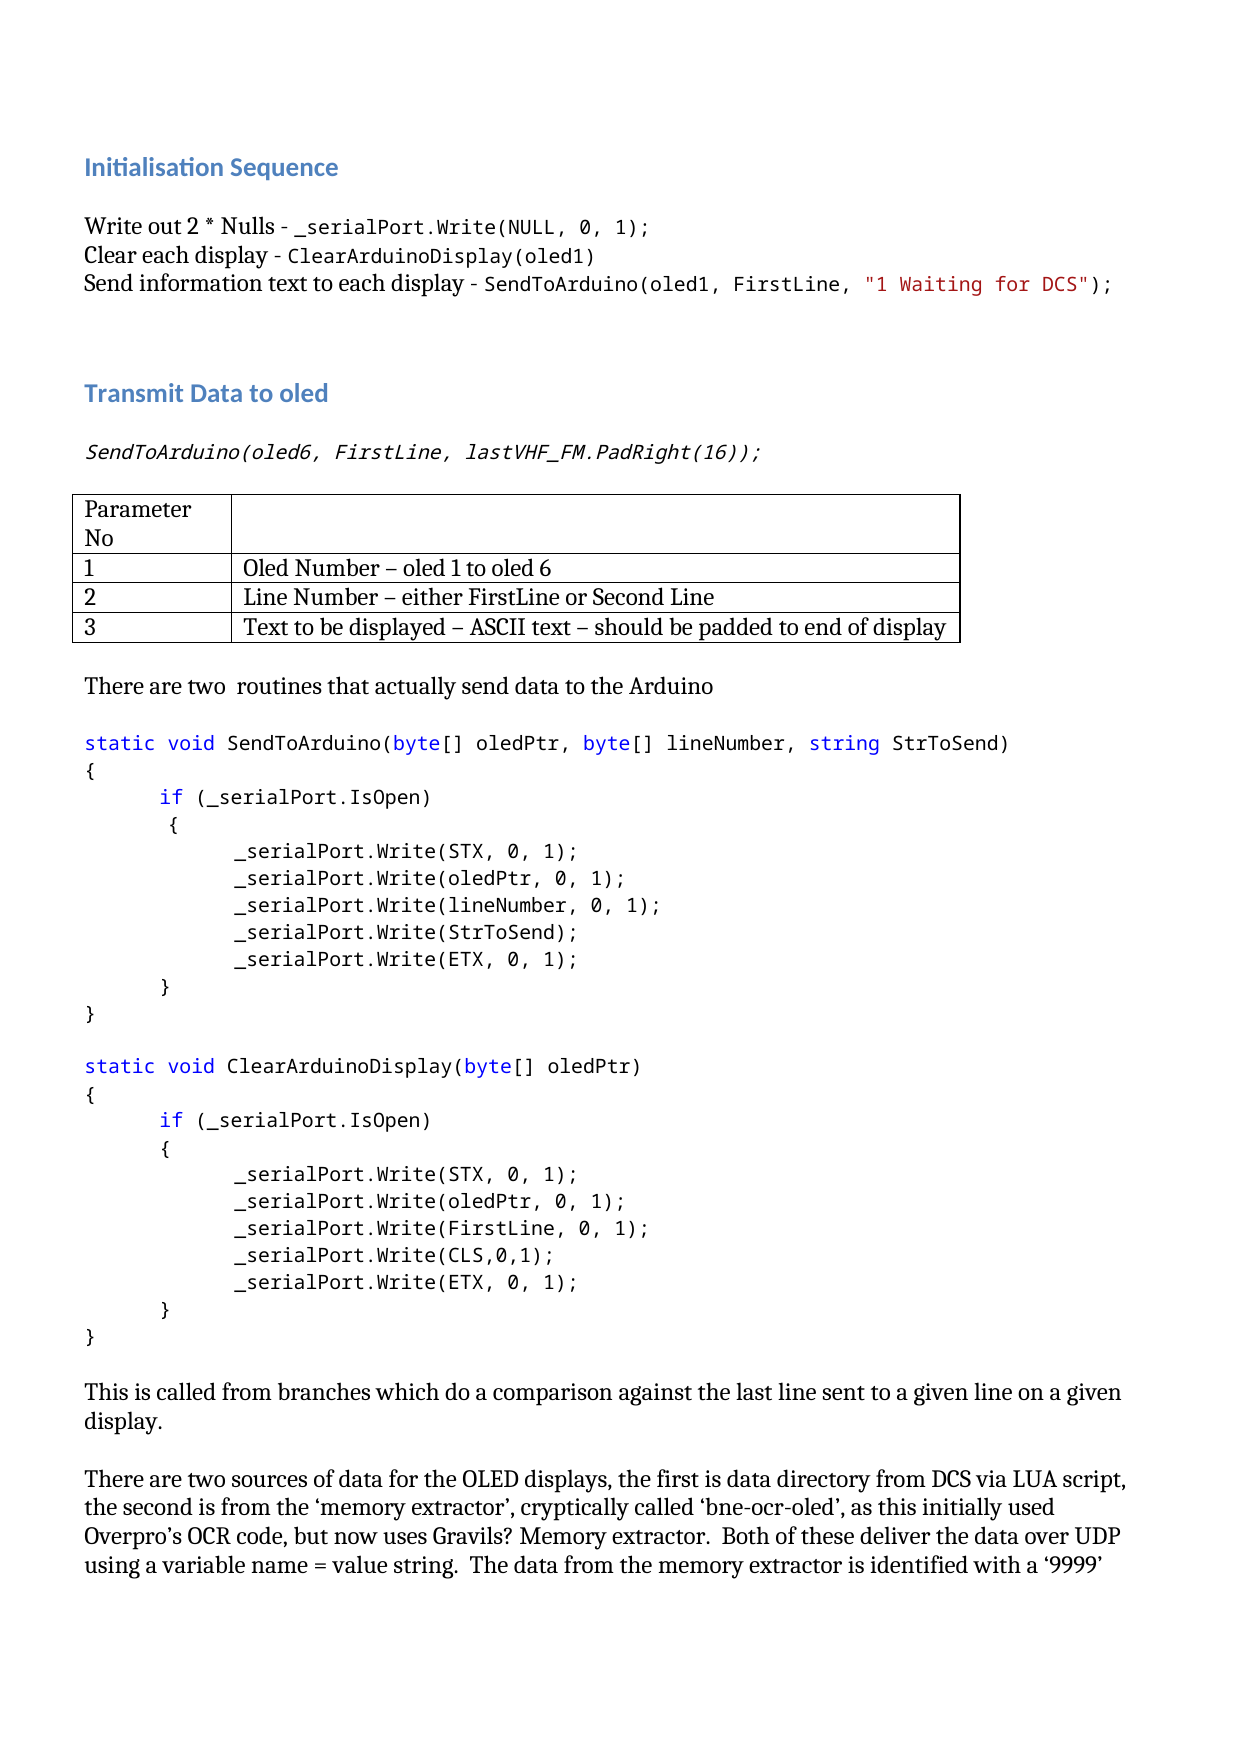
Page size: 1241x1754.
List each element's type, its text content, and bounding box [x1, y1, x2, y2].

text _serialPort.Write(StrToSend); [159, 918, 1148, 945]
text _serialPort.Write(ETX, 0, 1); [159, 945, 1148, 972]
text There are two sources of data for the OLED displays, the first is data directory from DCS via LUA script, the second is from the ‘memory extractor’, cryptically called ‘bne-ocr-oled’, as this initially used Overpro’s OCR code, but now uses Gravils? Memory extractor. Both of these deliver the data over UDP using a variable name = value string. The data from the memory extractor is identified with a ‘9999’ [84, 1464, 1148, 1579]
table_header Parameter No [73, 495, 231, 552]
table_header [232, 495, 959, 552]
text SendToArduino(oled6, FirstLine, lastVHF_FM.PadRight(16)); [84, 438, 1148, 465]
text if (_serialPort.IsOpen) [84, 1107, 1148, 1134]
text _serialPort.Write(STX, 0, 1); [159, 837, 1148, 864]
subtitle Initialisation Sequence [84, 150, 1148, 183]
text _serialPort.Write(oledPtr, 0, 1); [159, 864, 1148, 891]
text { [84, 1134, 1148, 1161]
text _serialPort.Write(STX, 0, 1); [159, 1161, 1148, 1188]
text Send information text to each display - SendToArduino(oled1, FirstLine, "1 Waiting for DCS"); [84, 269, 1148, 298]
text { [84, 1080, 1148, 1107]
table_cell 3 [73, 613, 231, 642]
text Clear each display - ClearArduinoDisplay(oled1) [84, 241, 1148, 269]
text _serialPort.Write(oledPtr, 0, 1); [159, 1188, 1148, 1215]
table_cell Oled Number – oled 1 to oled 6 [232, 554, 959, 582]
subtitle Transmit Data to oled [84, 376, 1148, 409]
text { [84, 810, 1148, 837]
text } [84, 1296, 1148, 1323]
text static void ClearArduinoDisplay(byte[] oledPtr) [84, 1053, 1148, 1080]
text { [84, 756, 1148, 783]
table_cell 1 [73, 554, 231, 582]
table_cell Text to be displayed – ASCII text – should be padded to end of display [232, 613, 959, 642]
text This is called from branches which do a comparison against the last line sent to a given line on a given display. [84, 1378, 1148, 1436]
text Write out 2 * Nulls - _serialPort.Write(NULL, 0, 1); [84, 212, 1148, 241]
text _serialPort.Write(CLS,0,1); [159, 1242, 1148, 1269]
text _serialPort.Write(ETX, 0, 1); [159, 1269, 1148, 1296]
text There are two routines that actually send data to the Arduino [84, 672, 1148, 700]
text } [84, 972, 1148, 999]
text if (_serialPort.IsOpen) [84, 783, 1148, 810]
text } [84, 999, 1148, 1026]
text _serialPort.Write(lineNumber, 0, 1); [159, 891, 1148, 918]
text _serialPort.Write(FirstLine, 0, 1); [159, 1215, 1148, 1242]
text } [84, 1323, 1148, 1349]
table_cell Line Number – either FirstLine or Second Line [232, 583, 959, 612]
text static void SendToArduino(byte[] oledPtr, byte[] lineNumber, string StrToSend) [84, 729, 1148, 756]
table_cell 2 [73, 583, 231, 612]
